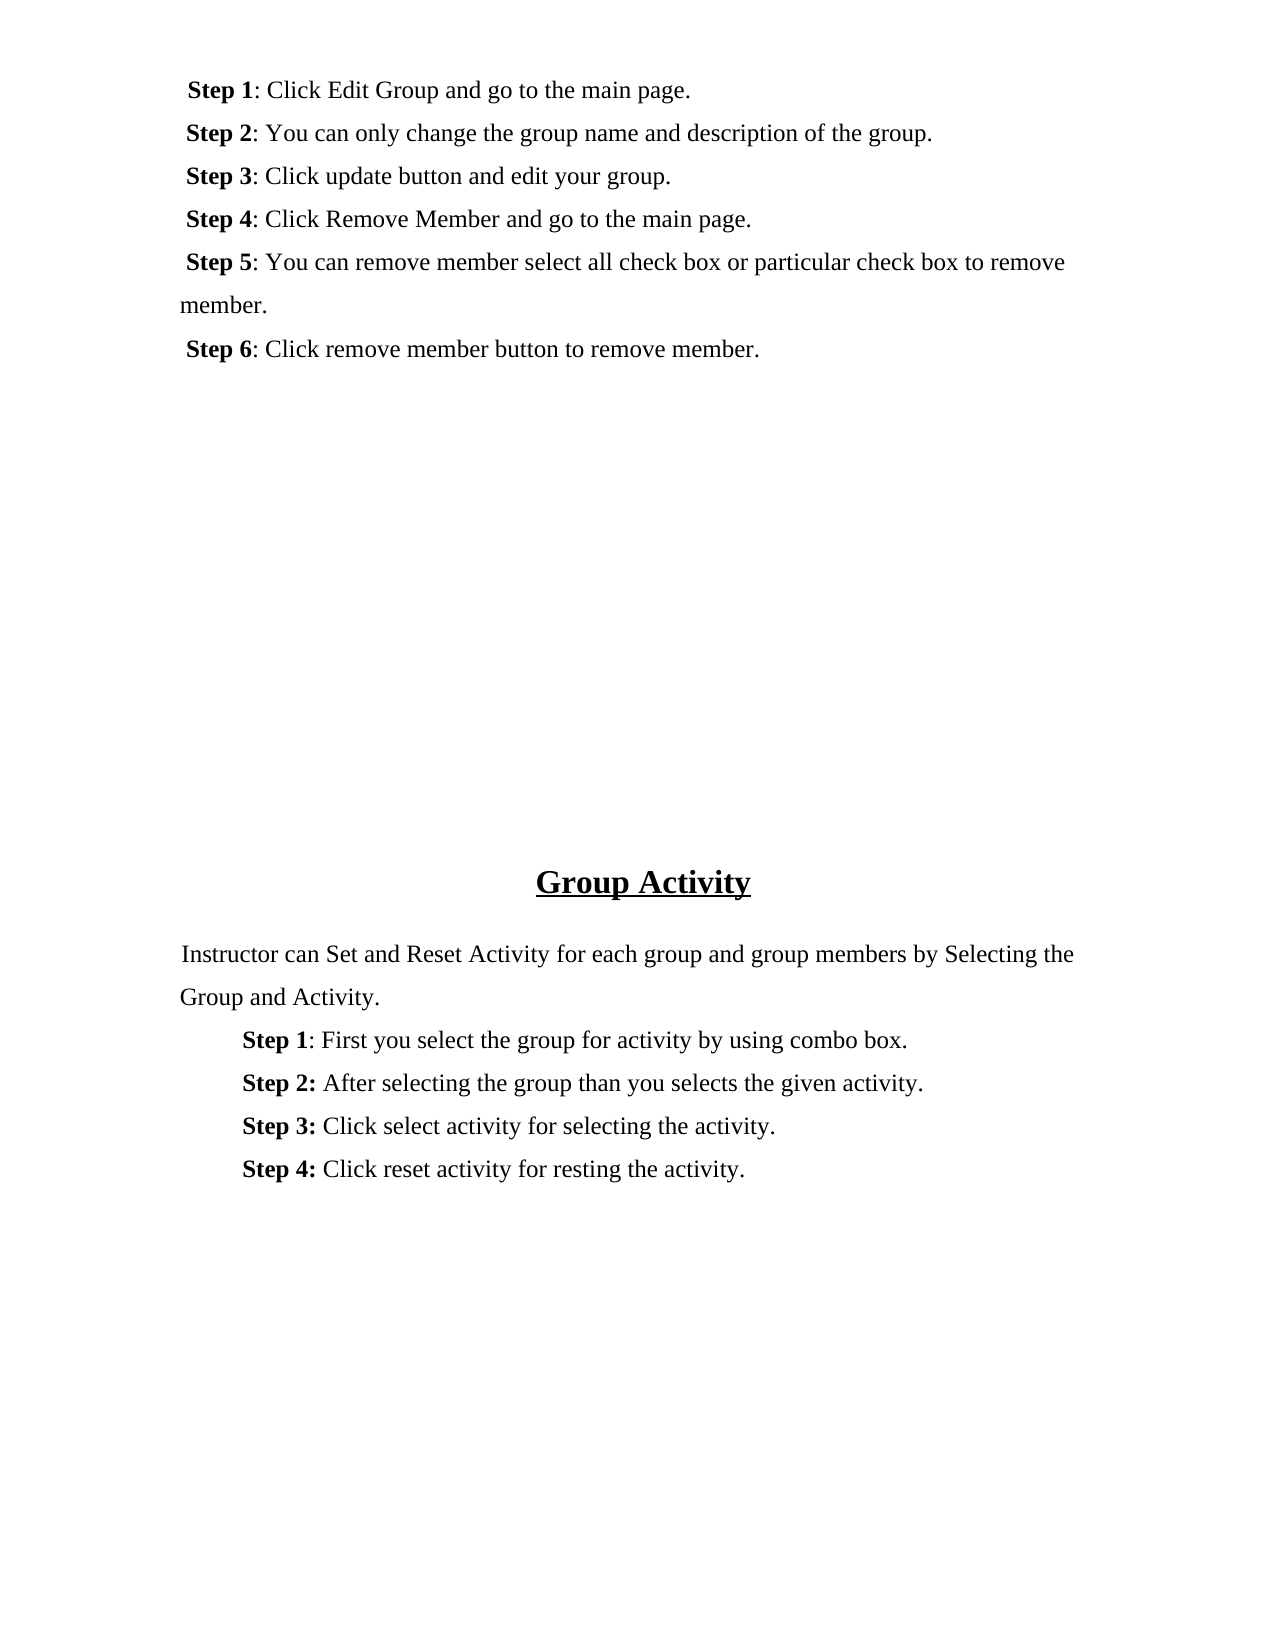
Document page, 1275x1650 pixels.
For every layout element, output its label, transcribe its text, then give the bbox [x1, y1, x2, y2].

text Group Activity [150, 862, 1136, 900]
text Instructor can Set and Reset Activity for each group and group members by Selecting the Group and Activity. Step 1: First you select the group for activity by using combo box. Step 2: After selecting the group than you selects the given activity. Step 3: Click select activity for selecting the activity. Step 4: Click reset activity for resting the activity. [150, 939, 1136, 1183]
text Step 1: Click Edit Group and go to the main page. Step 2: You can only change the group name and description of the group. Step 3: Click update button and edit your group. Step 4: Click Remove Member and go to the main page. Step 5: You can remove member select all check box or particular check box to remove member. Step 6: Click remove member button to remove member. [150, 75, 1136, 362]
